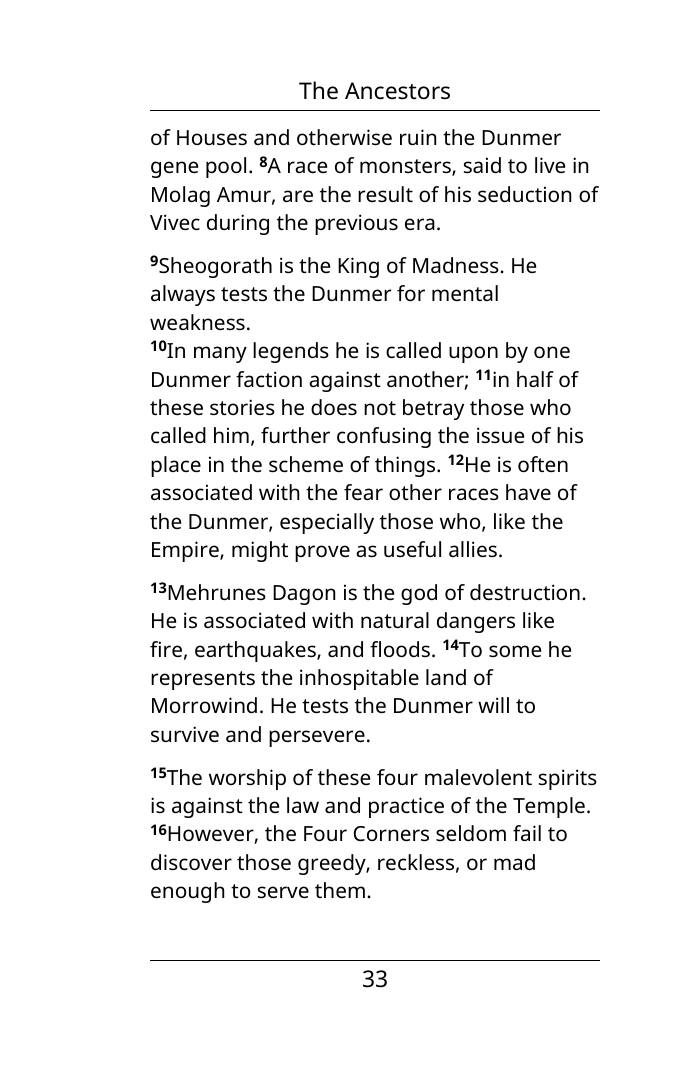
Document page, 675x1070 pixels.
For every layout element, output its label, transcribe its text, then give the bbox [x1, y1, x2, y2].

text 15The worship of these four malevolent spirits is against the law and practice of the Temple. 16However, the Four Corners seldom fail to discover those greedy, reckless, or mad enough to serve them. [150, 763, 600, 905]
text of Houses and otherwise ruin the Dunmer gene pool. 8A race of monsters, said to live in Molag Amur, are the result of his seduction of Vivec during the previous era. [150, 123, 600, 237]
text 9Sheogorath is the King of Madness. He always tests the Dunmer for mental weakness. 10In many legends he is called upon by one Dunmer faction against another; 11in half of these stories he does not betray those who called him, further confusing the issue of his place in the scheme of things. 12He is often associated with the fear other races have of the Dunmer, especially those who, like the Empire, might prove as useful allies. [150, 251, 600, 564]
text 13Mehrunes Dagon is the god of destruction. He is associated with natural dangers like fire, earthquakes, and floods. 14To some he represents the inhospitable land of Morrowind. He tests the Dunmer will to survive and persevere. [150, 578, 600, 748]
